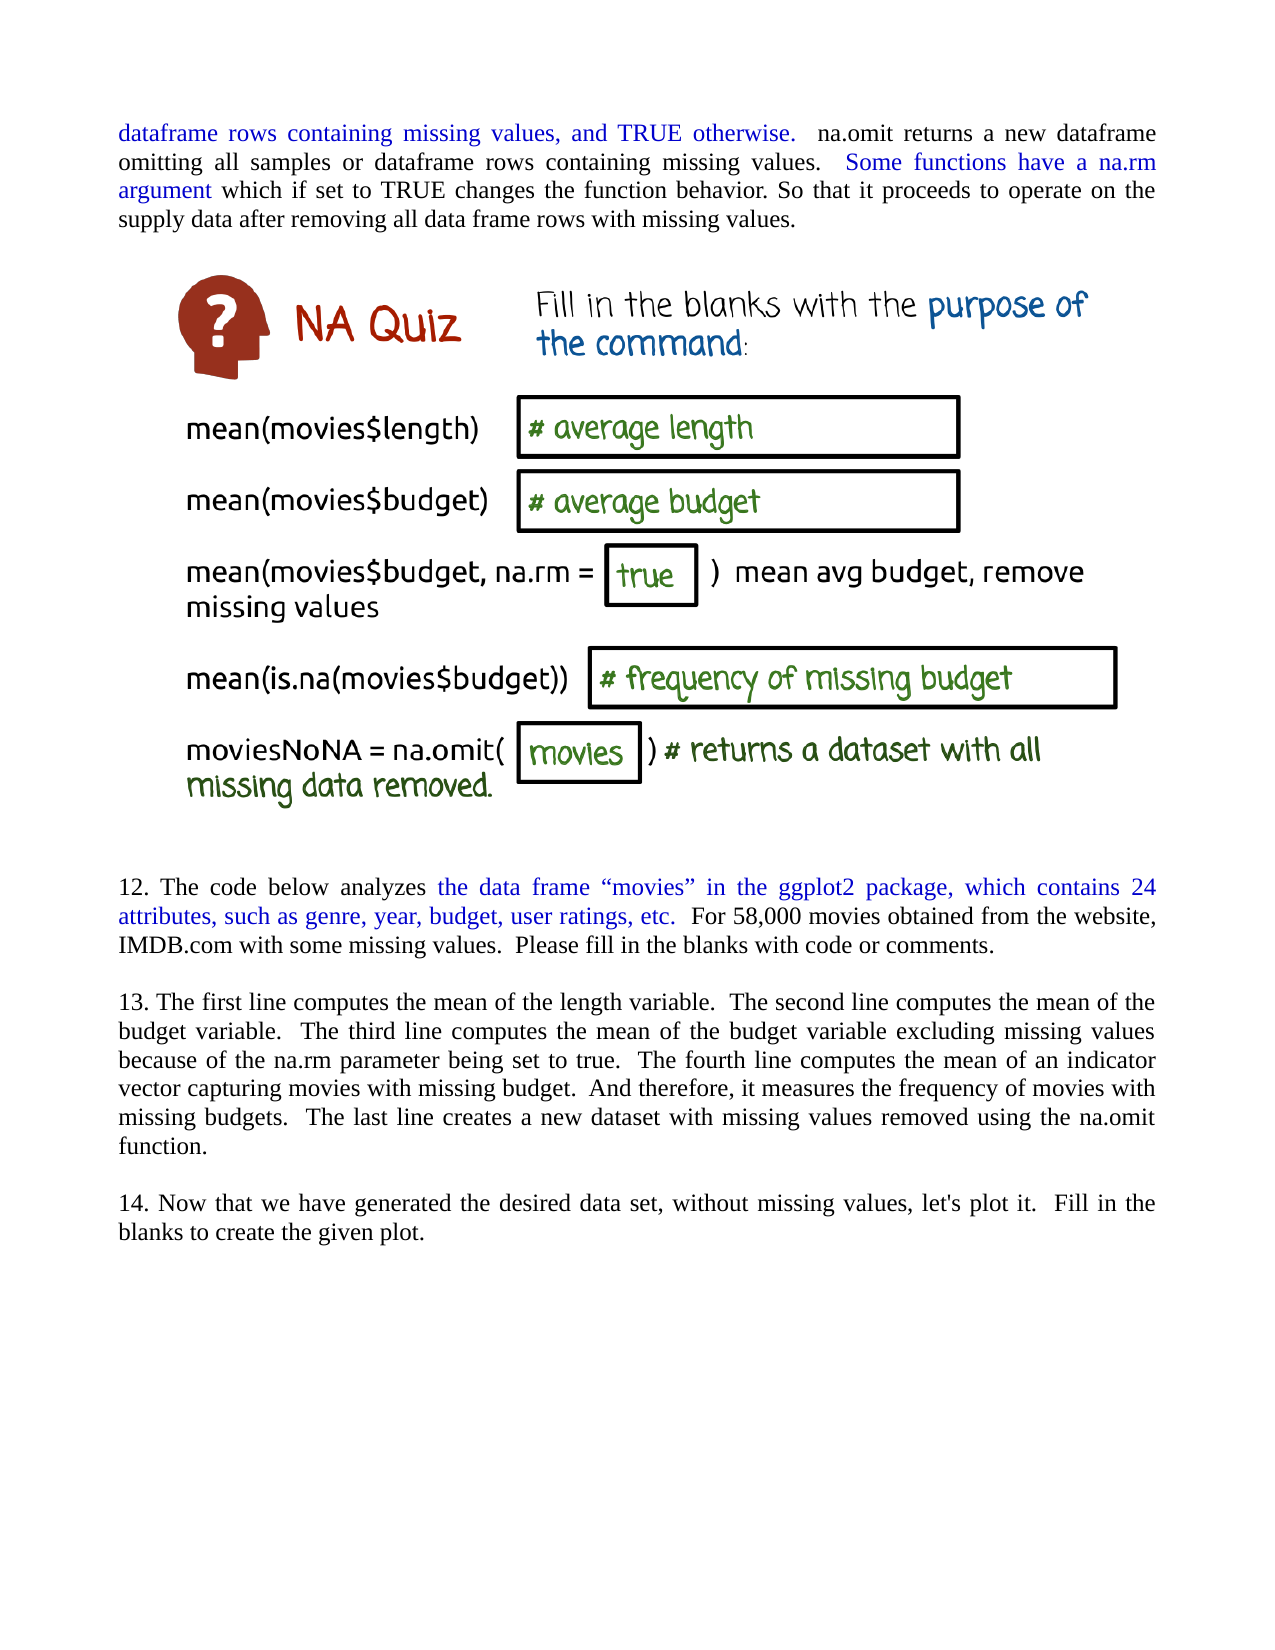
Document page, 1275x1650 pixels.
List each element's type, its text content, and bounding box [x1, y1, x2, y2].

text 13. The first line computes the mean of the length variable. The second line computes the mean of the budget variable. The third line computes the mean of the budget variable excluding missing values because of the na.rm parameter being set to true. The fourth line computes the mean of an indicator vector capturing movies with missing budget. And therefore, it measures the frequency of movies with missing budgets. The last line creates a new dataset with missing values removed using the na.omit function. [118, 987, 1157, 1160]
text 14. Now that we have generated the desired data set, without missing values, let's plot it. Fill in the blanks to create the given plot. [118, 1188, 1157, 1246]
text dataframe rows containing missing values, and TRUE otherwise. na.omit returns a new dataframe omitting all samples or dataframe rows containing missing values. Some functions have a na.rm argument which if set to TRUE changes the function behavior. So that it proceeds to operate on the supply data after removing all data frame rows with missing values. [118, 118, 1157, 233]
text 12. The code below analyzes the data frame “movies” in the ggplot2 package, which contains 24 attributes, such as genre, year, budget, user ratings, etc. For 58,000 movies obtained from the website, IMDB.com with some missing values. Please fill in the blanks with code or comments. [118, 872, 1157, 958]
picture [118, 261, 1157, 815]
